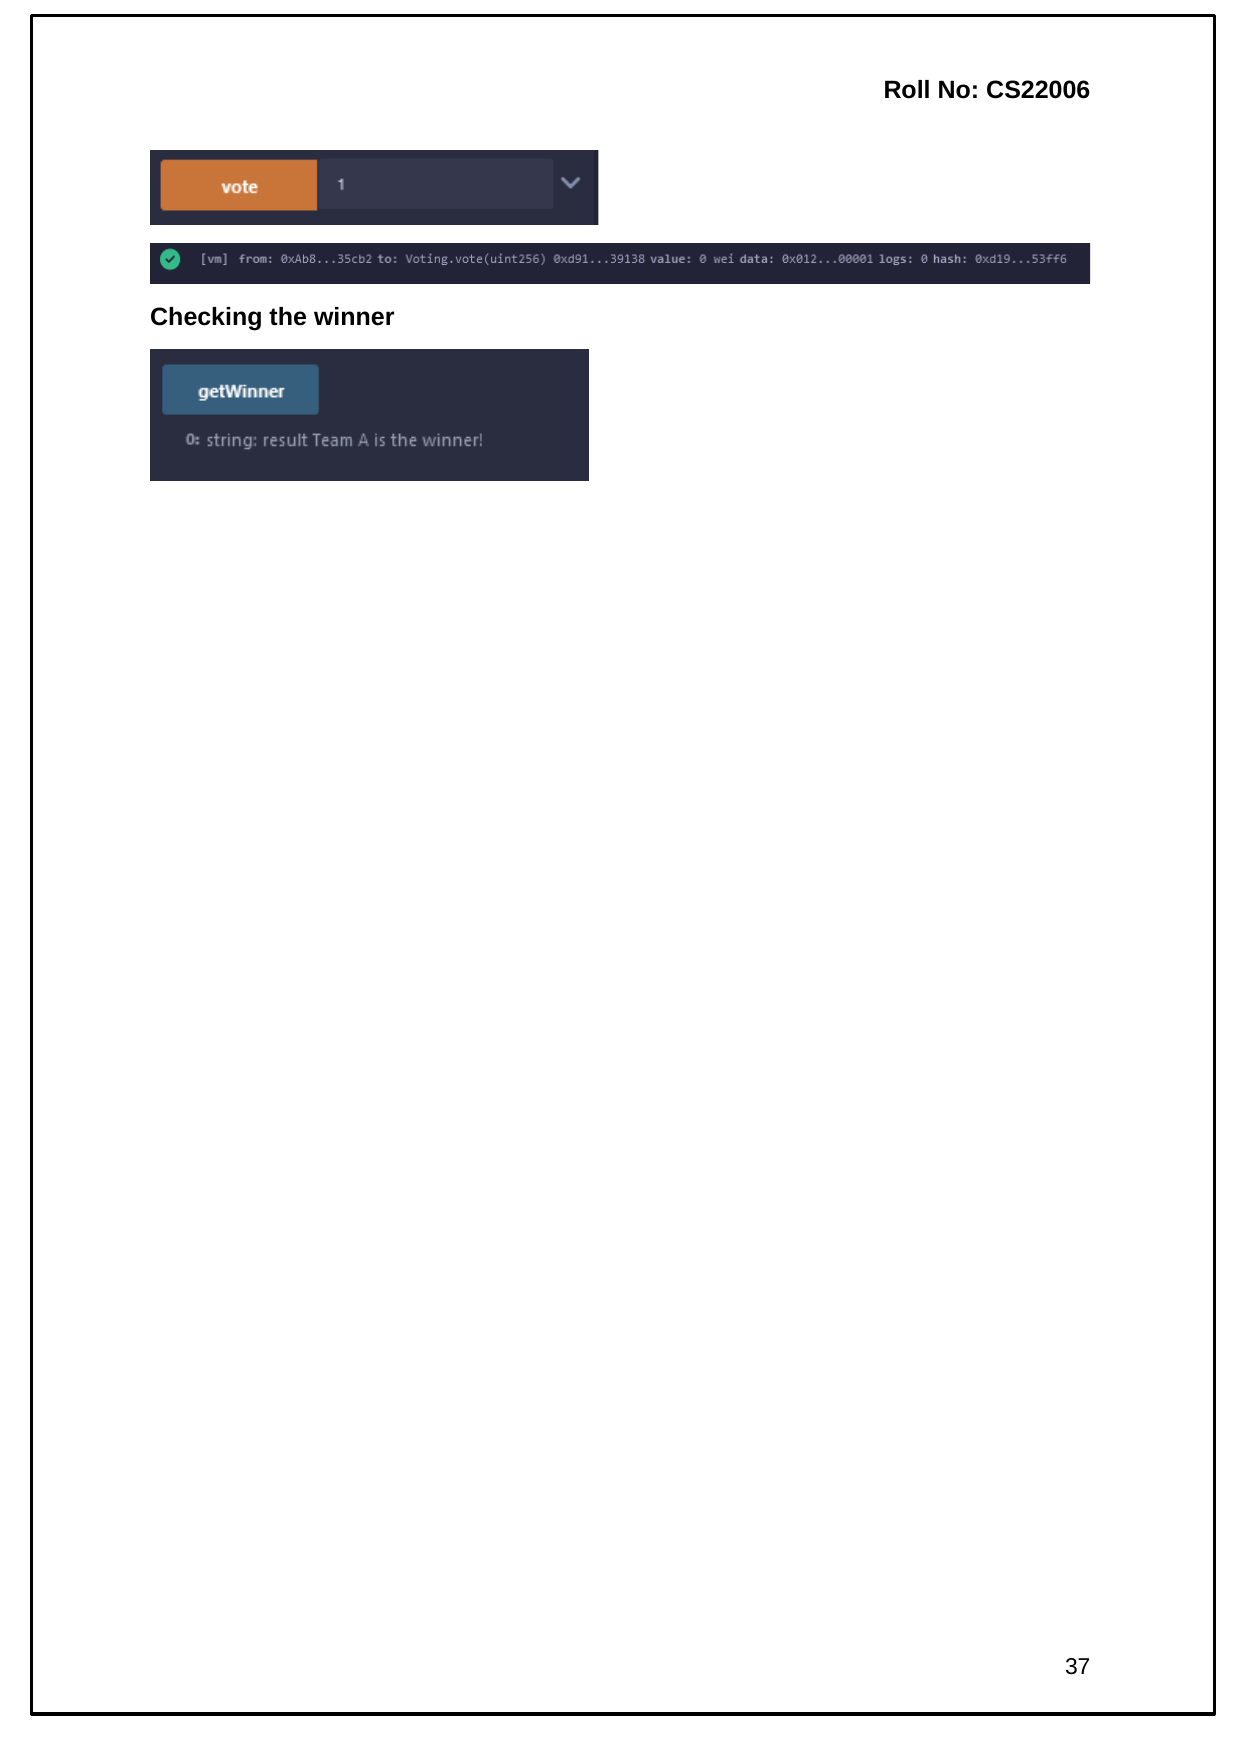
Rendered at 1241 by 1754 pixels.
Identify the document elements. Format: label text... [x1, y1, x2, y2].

text Checking the winner [150, 302, 1090, 331]
picture [150, 243, 1091, 284]
picture [150, 349, 589, 481]
picture [150, 150, 599, 225]
